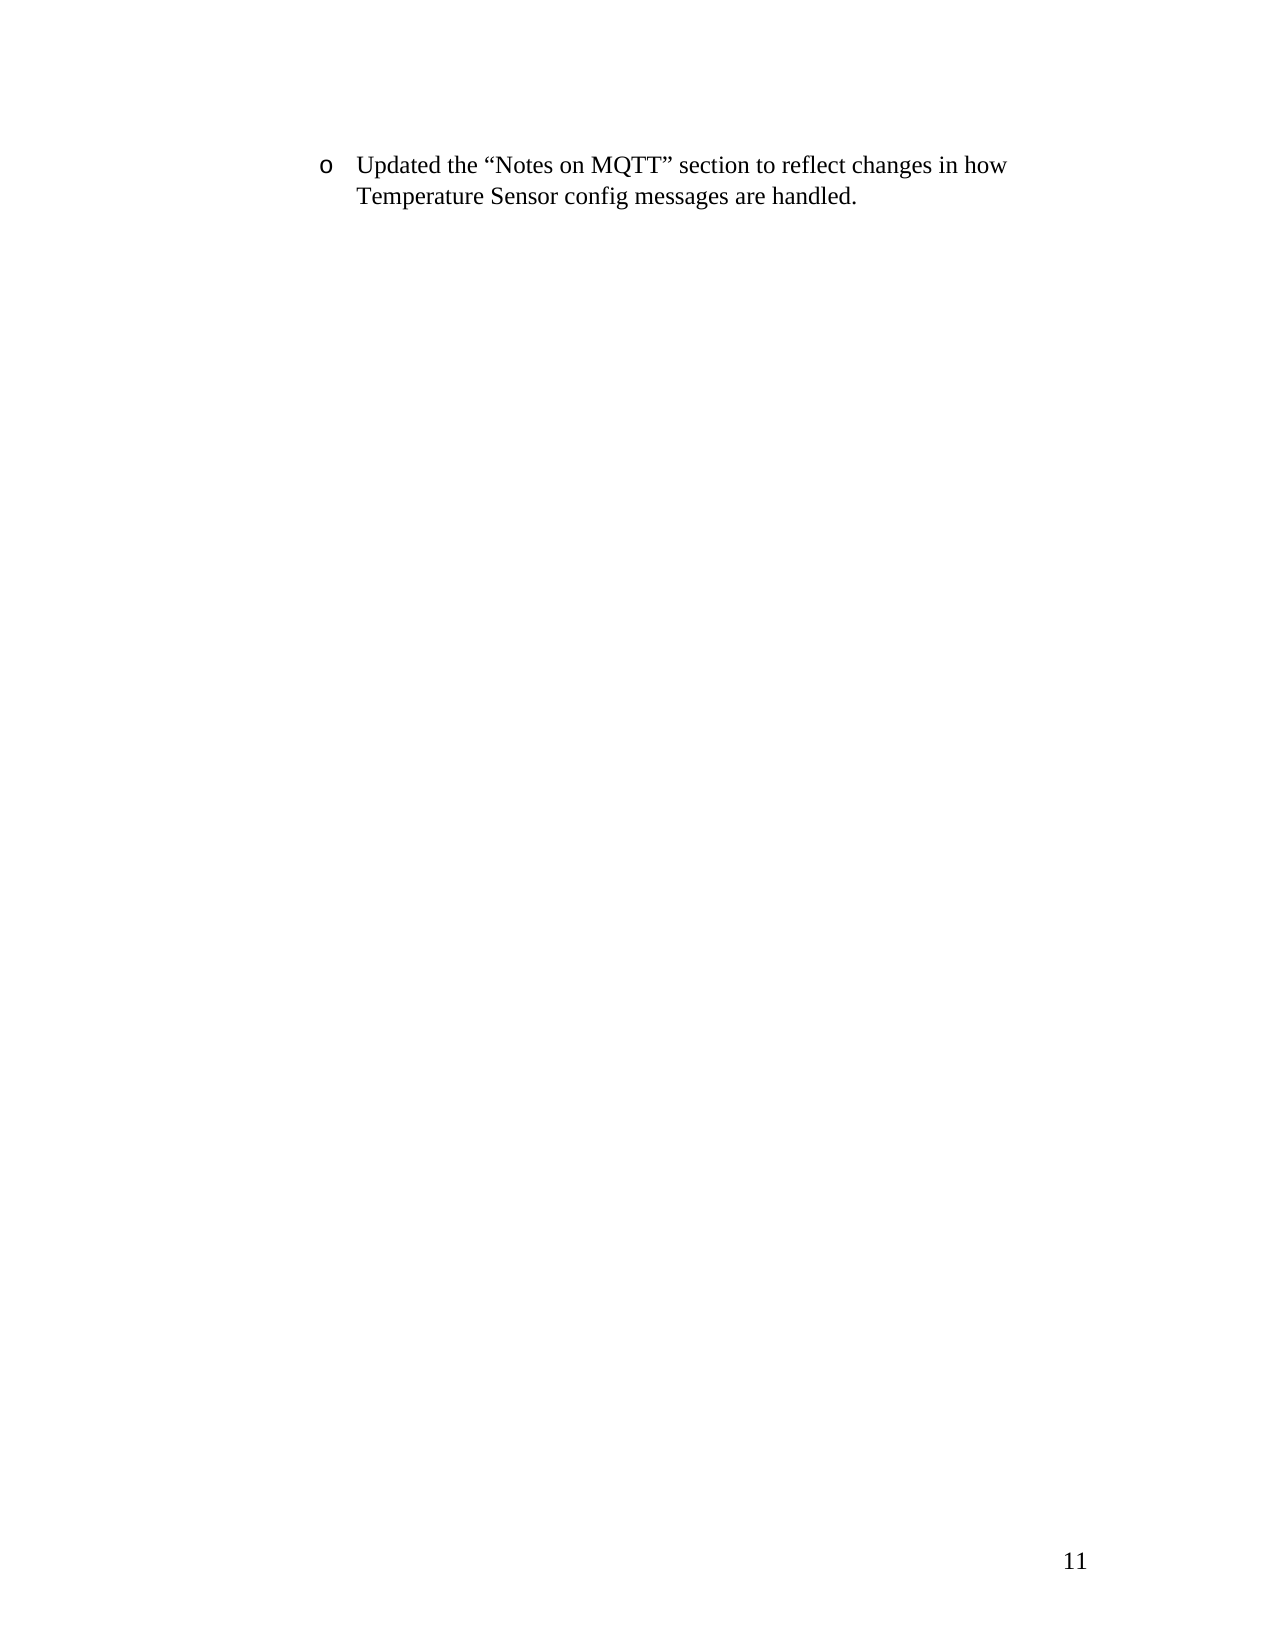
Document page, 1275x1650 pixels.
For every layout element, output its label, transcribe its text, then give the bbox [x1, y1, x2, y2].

list Updated the “Notes on MQTT” section to reflect changes in how Temperature Sensor config messages are handled. [319, 150, 1087, 209]
